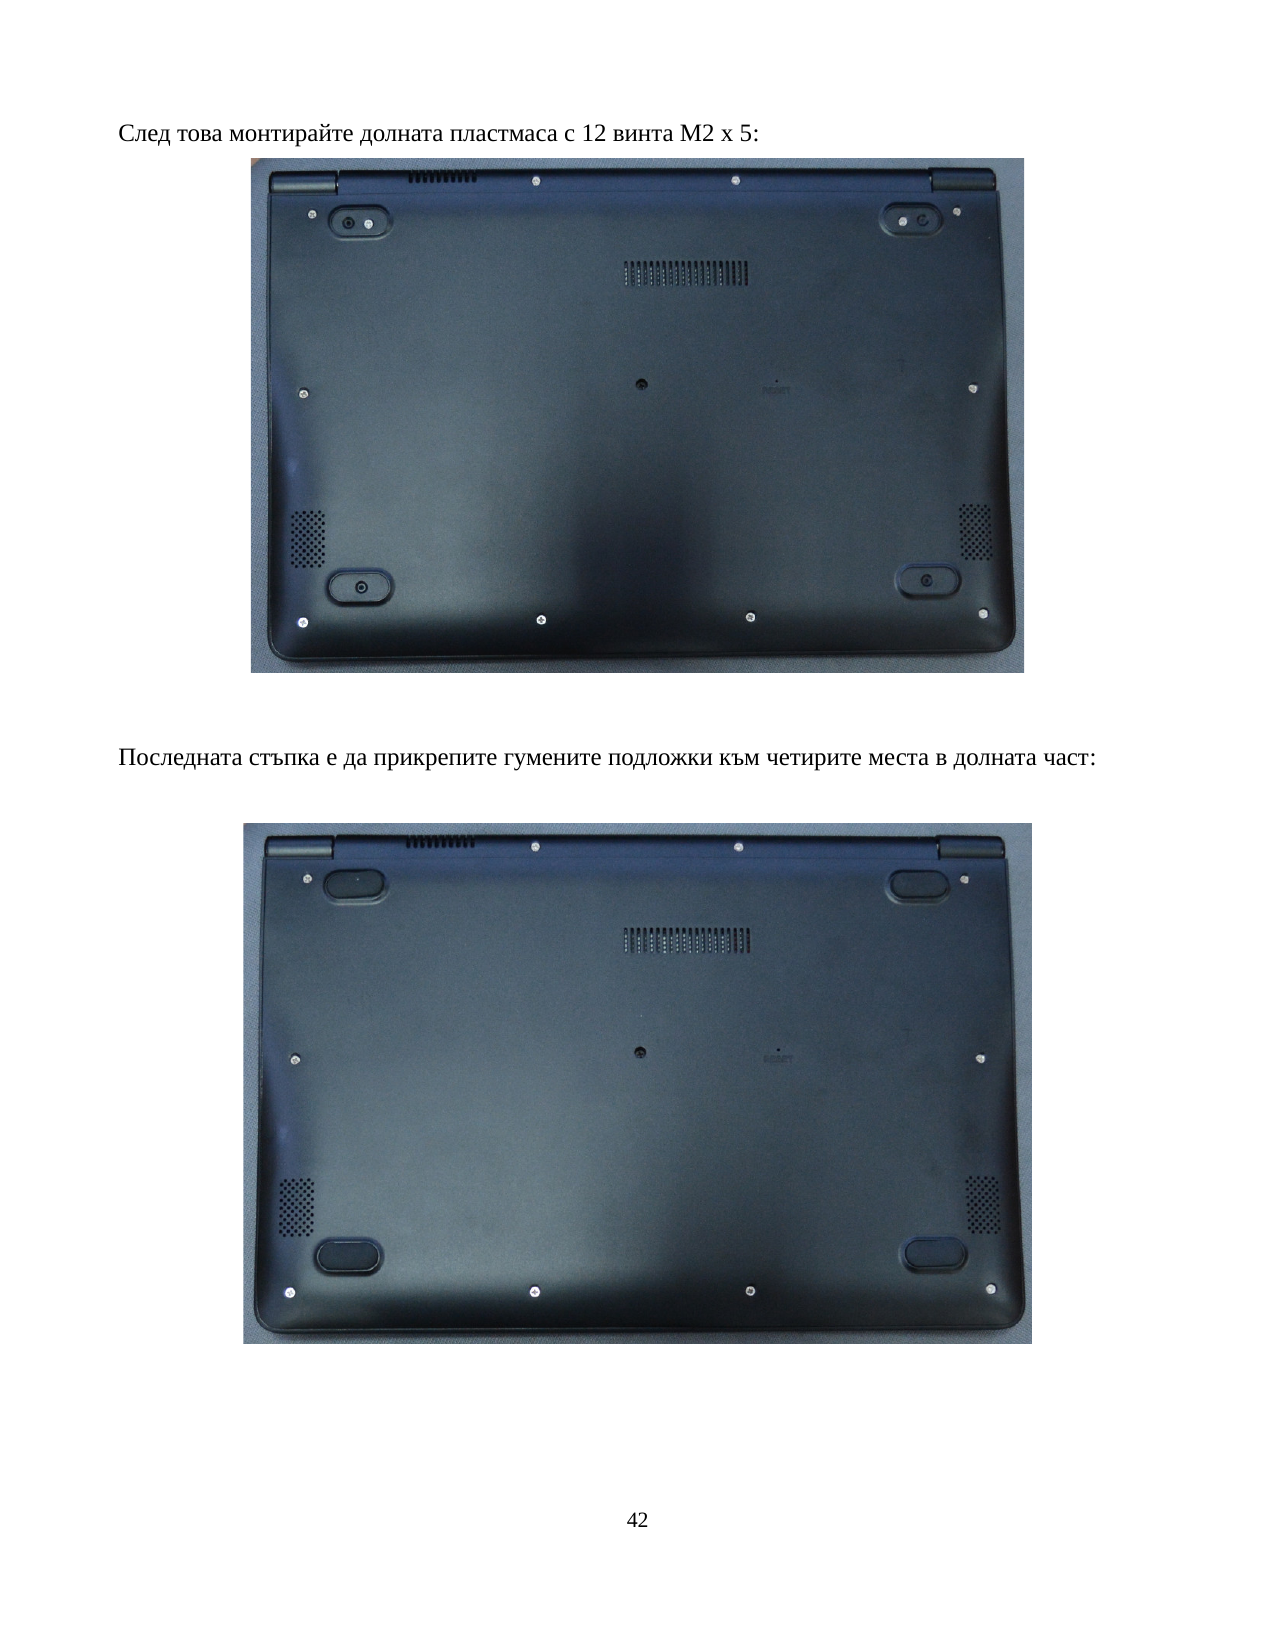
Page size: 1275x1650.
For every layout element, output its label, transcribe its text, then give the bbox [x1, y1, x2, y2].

text Последната стъпка е да прикрепите гумените подложки към четирите места в долната част: [118, 713, 1157, 771]
picture [243, 823, 1032, 1344]
picture [250, 158, 1025, 673]
text След това монтирайте долната пластмаса с 12 винта M2 x 5: [118, 118, 1157, 147]
